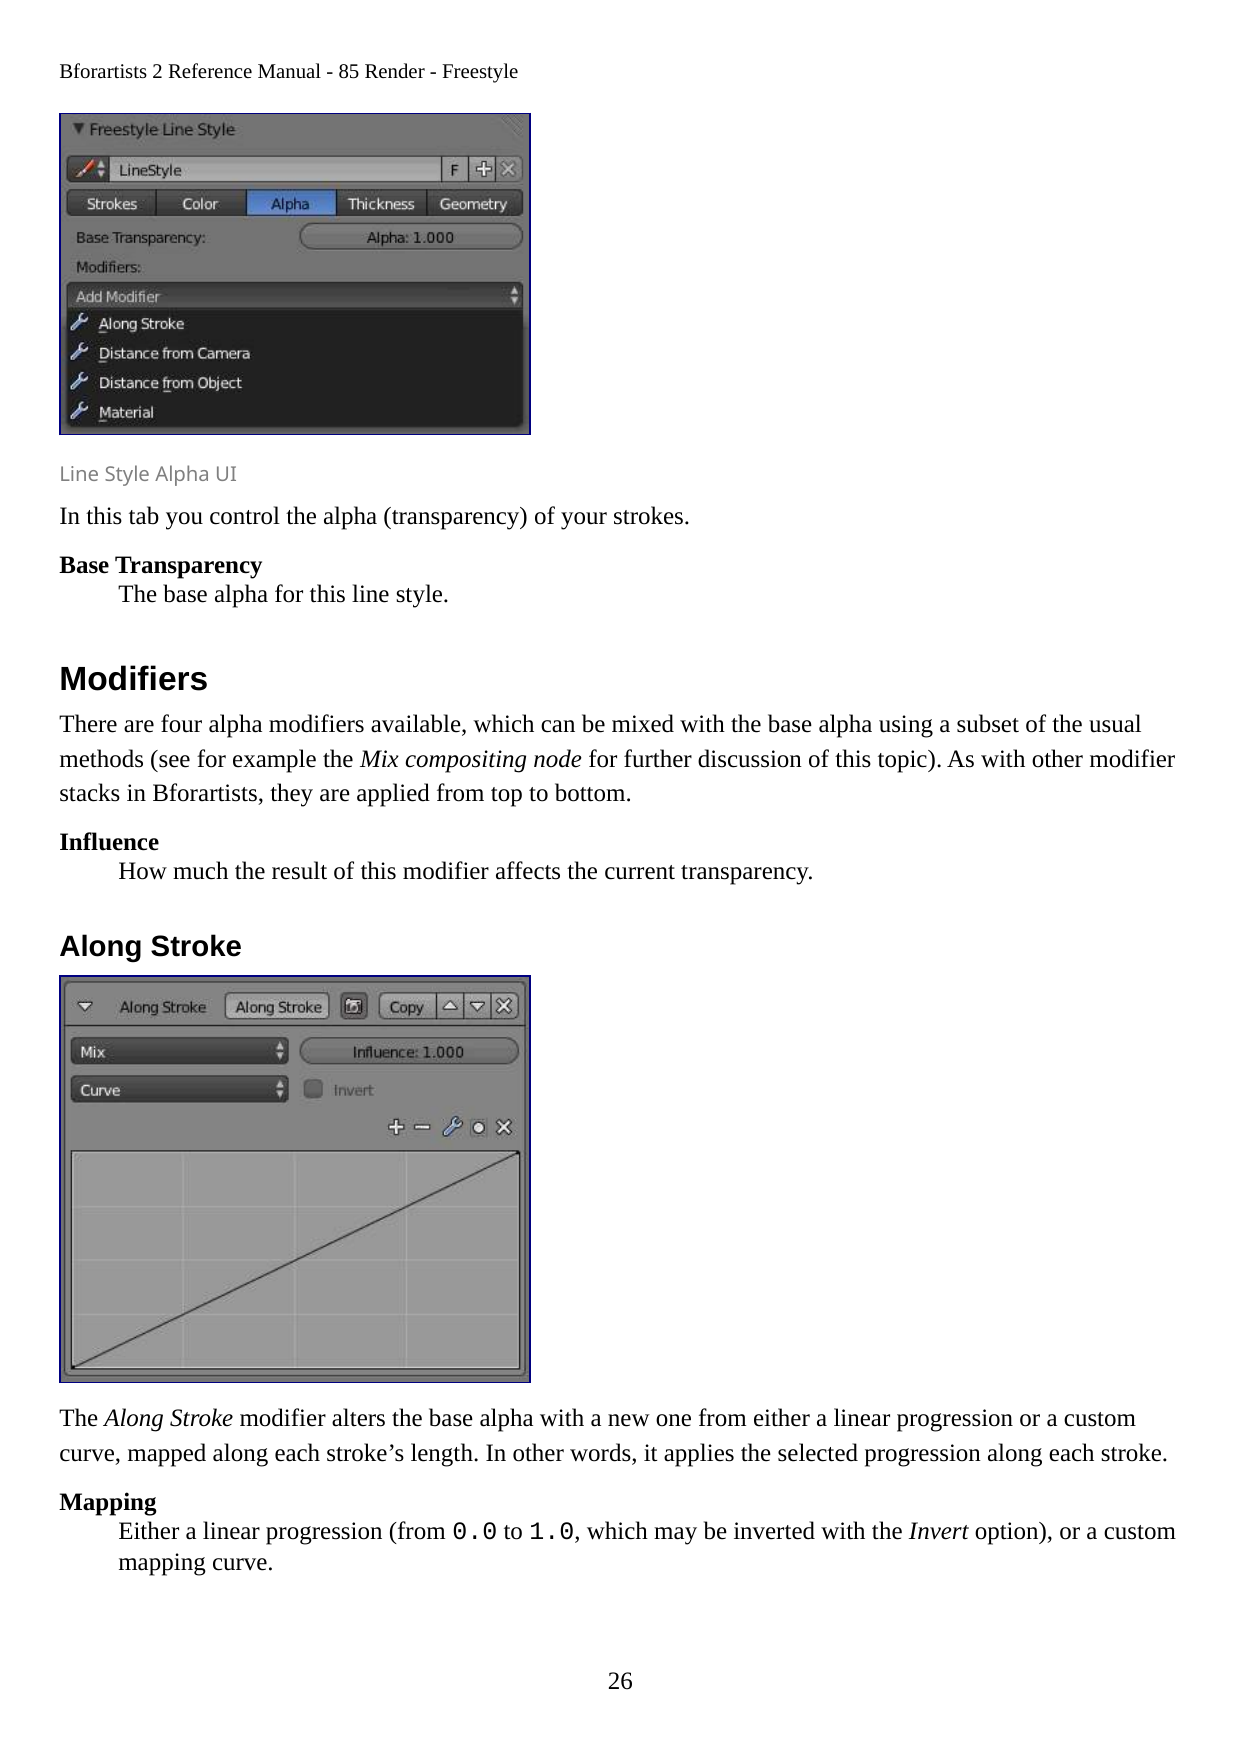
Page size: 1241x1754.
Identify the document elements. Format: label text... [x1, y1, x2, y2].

text The Along Stroke modifier alters the base alpha with a new one from either a linear progression or a custom curve, mapped along each stroke’s length. In other words, it applies the selected progression along each stroke. [59, 1403, 1181, 1467]
subtitle Mapping [59, 1487, 1181, 1516]
picture [61, 114, 529, 434]
text In this tab you control the alpha (transparency) of your strokes. [59, 501, 1181, 530]
subtitle Along Stroke [59, 929, 1181, 963]
text There are four alpha modifiers available, which can be mixed with the base alpha using a subset of the usual methods (see for example the Mix compositing node for further discussion of this topic). As with other modifier stacks in Bforartists, they are applied from top to bottom. [59, 709, 1181, 807]
picture [61, 977, 529, 1382]
list Either a linear progression (from 0.0 to 1.0, which may be inverted with the Invert option), or a custom mapping curve. [118, 1516, 1181, 1575]
text Line Style Alpha UI [59, 456, 1181, 487]
subtitle Modifiers [59, 658, 1181, 697]
subtitle Influence [59, 827, 1181, 856]
subtitle Base Transparency [59, 551, 1181, 579]
list The base alpha for this line style. [118, 579, 1181, 608]
list How much the result of this modifier affects the current transparency. [118, 856, 1181, 885]
